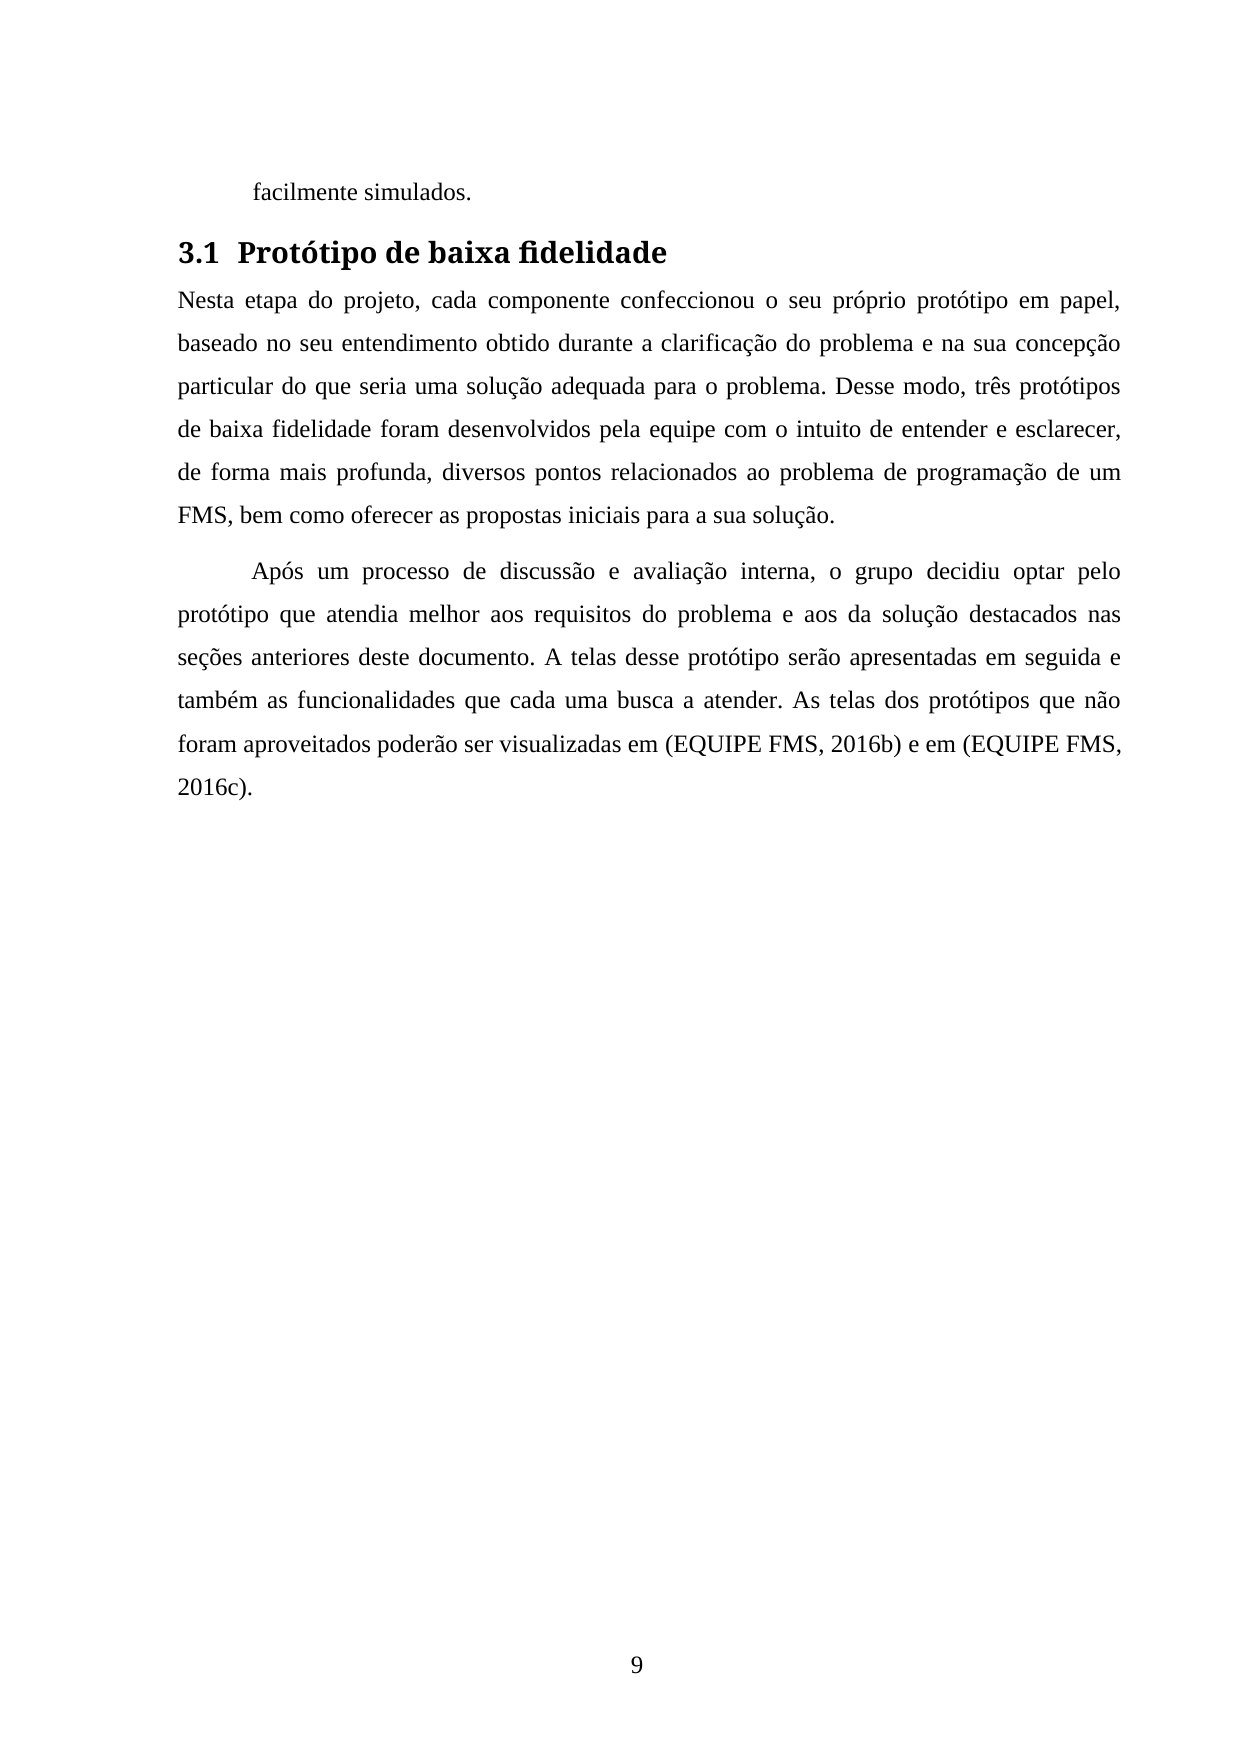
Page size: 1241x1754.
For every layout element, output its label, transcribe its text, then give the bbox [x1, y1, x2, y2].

text Após um processo de discussão e avaliação interna, o grupo decidiu optar pelo protótipo que atendia melhor aos requisitos do problema e aos da solução destacados nas seções anteriores deste documento. A telas desse protótipo serão apresentadas em seguida e também as funcionalidades que cada uma busca a atender. As telas dos protótipos que não foram aproveitados poderão ser visualizadas em (EQUIPE FMS, 2016b) e em (EQUIPE FMS, 2016c). [177, 556, 1122, 801]
subtitle Protótipo de baixa fidelidade [178, 233, 1122, 272]
list facilmente simulados. [215, 177, 1122, 206]
text Nesta etapa do projeto, cada componente confeccionou o seu próprio protótipo em papel, baseado no seu entendimento obtido durante a clarificação do problema e na sua concepção particular do que seria uma solução adequada para o problema. Desse modo, três protótipos de baixa fidelidade foram desenvolvidos pela equipe com o intuito de entender e esclarecer, de forma mais profunda, diversos pontos relacionados ao problema de programação de um FMS, bem como oferecer as propostas iniciais para a sua solução. [177, 285, 1122, 529]
